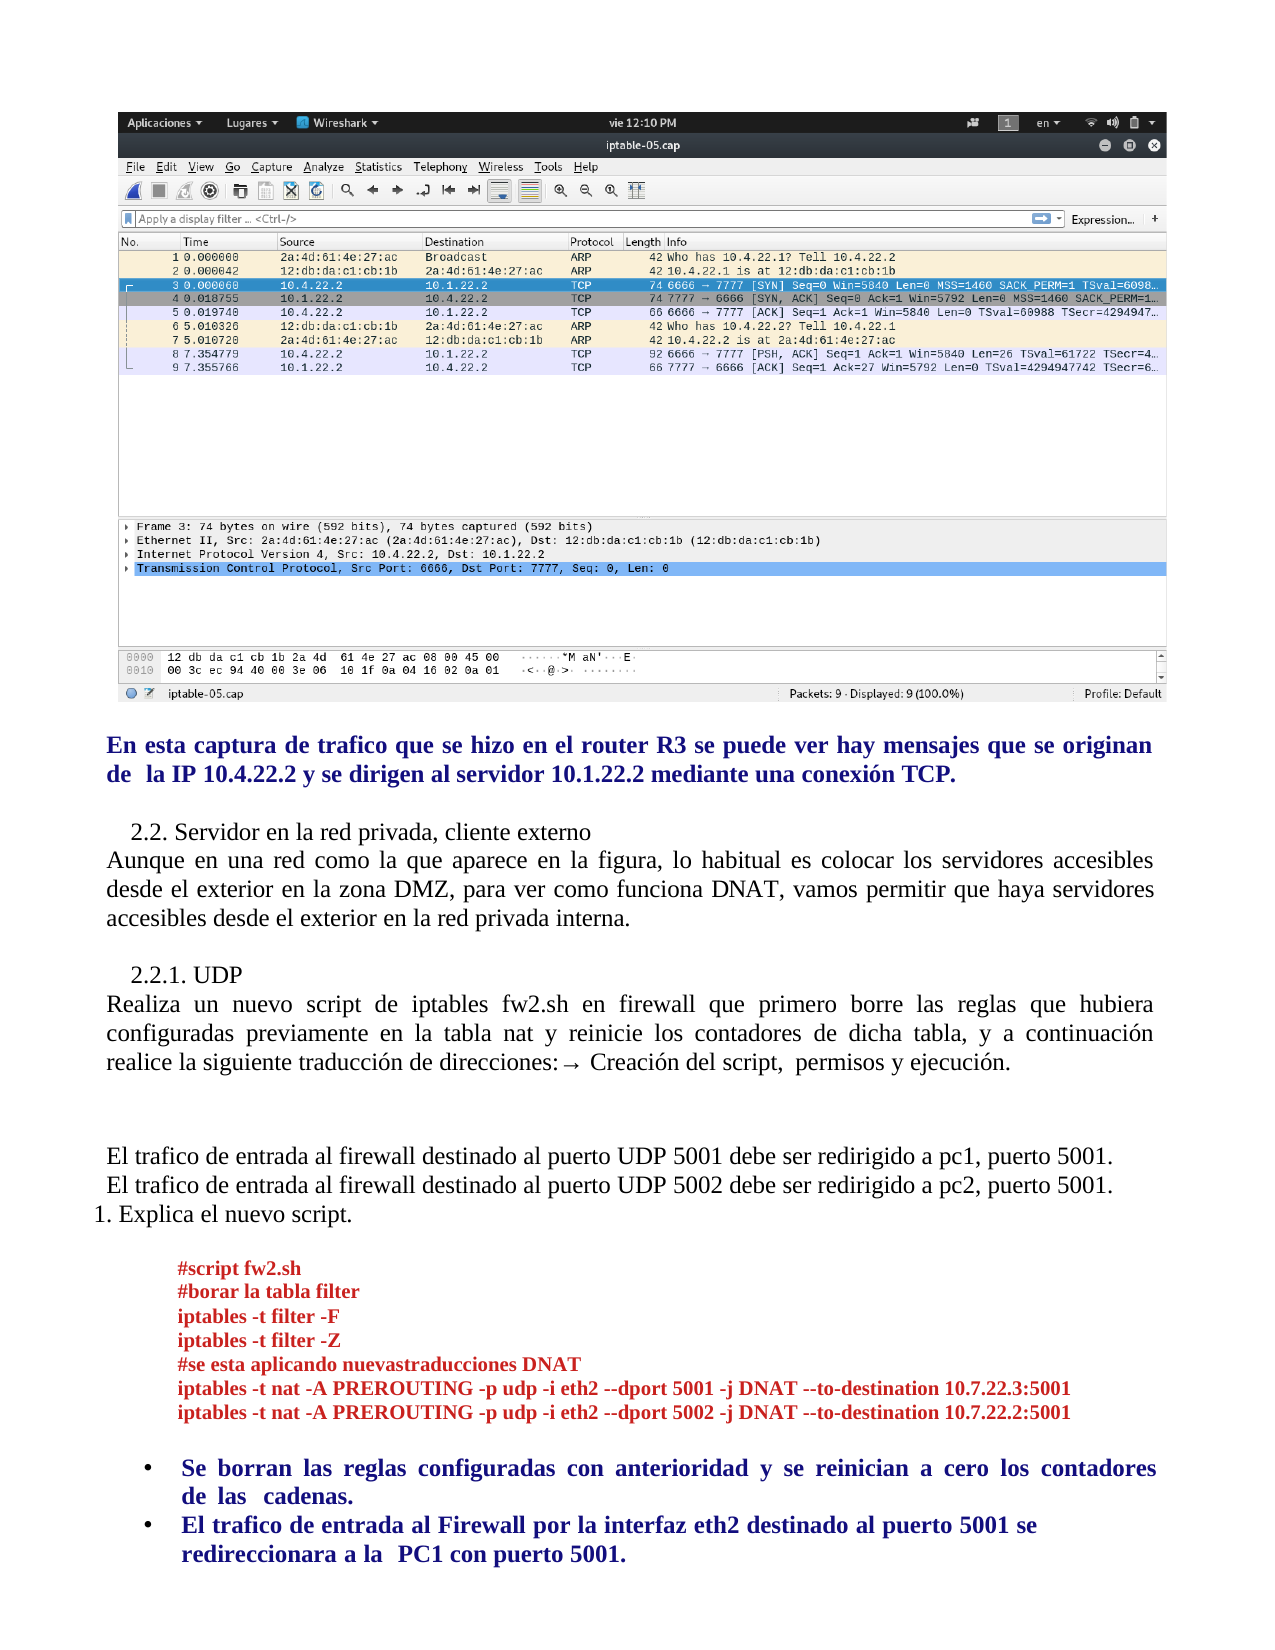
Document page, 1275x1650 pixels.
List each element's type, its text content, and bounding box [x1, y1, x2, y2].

text Aunque en una red como la que aparece en la figura, lo habitual es colocar los servidores accesibles desde el exterior en la zona DMZ, para ver como funciona DNAT, vamos permitir que haya servidores accesibles desde el exterior en la red privada interna. [106, 845, 1154, 932]
text #se esta aplicando nuevastraducciones DNAT [177, 1352, 1167, 1376]
text Realiza un nuevo script de iptables fw2.sh en firewall que primero borre las reglas que hubiera configuradas previamente en la tabla nat y reinicie los contadores de dicha tabla, y a continuación realice la siguiente traducción de direcciones:→ Creación del script, permisos y ejecución. [106, 989, 1154, 1075]
list Servidor en la red privada, cliente externo [130, 817, 1167, 845]
list El trafico de entrada al Firewall por la interfaz eth2 destinado al puerto 5001 se redireccionara a la PC1 con puerto 5001. [144, 1510, 1167, 1568]
text En esta captura de trafico que se hizo en el router R3 se puede ver hay mensajes que se originan de la IP 10.4.22.2 y se dirigen al servidor 10.1.22.2 mediante una conexión TCP. [106, 730, 1153, 788]
text El trafico de entrada al firewall destinado al puerto UDP 5001 debe ser redirigido a pc1, puerto 5001. El trafico de entrada al firewall destinado al puerto UDP 5002 debe ser redirigido a pc2, puerto 5001. [106, 1141, 1137, 1199]
text #script fw2.sh [177, 1255, 1167, 1279]
list Explica el nuevo script. [106, 1199, 1167, 1227]
text iptables -t filter -Z [177, 1328, 1167, 1352]
text iptables -t nat -A PREROUTING -p udp -i eth2 --dport 5002 -j DNAT --to-destination 10.7.22.2:5001 [177, 1400, 1167, 1424]
list Se borran las reglas configuradas con anterioridad y se reinician a cero los contadores de las cadenas. [144, 1453, 1167, 1510]
picture [118, 112, 1167, 702]
text iptables -t nat -A PREROUTING -p udp -i eth2 --dport 5001 -j DNAT --to-destination 10.7.22.3:5001 [177, 1376, 1167, 1400]
list UDP [130, 960, 1167, 989]
text iptables -t filter -F [177, 1303, 1167, 1328]
text #borar la tabla filter [177, 1279, 1167, 1303]
